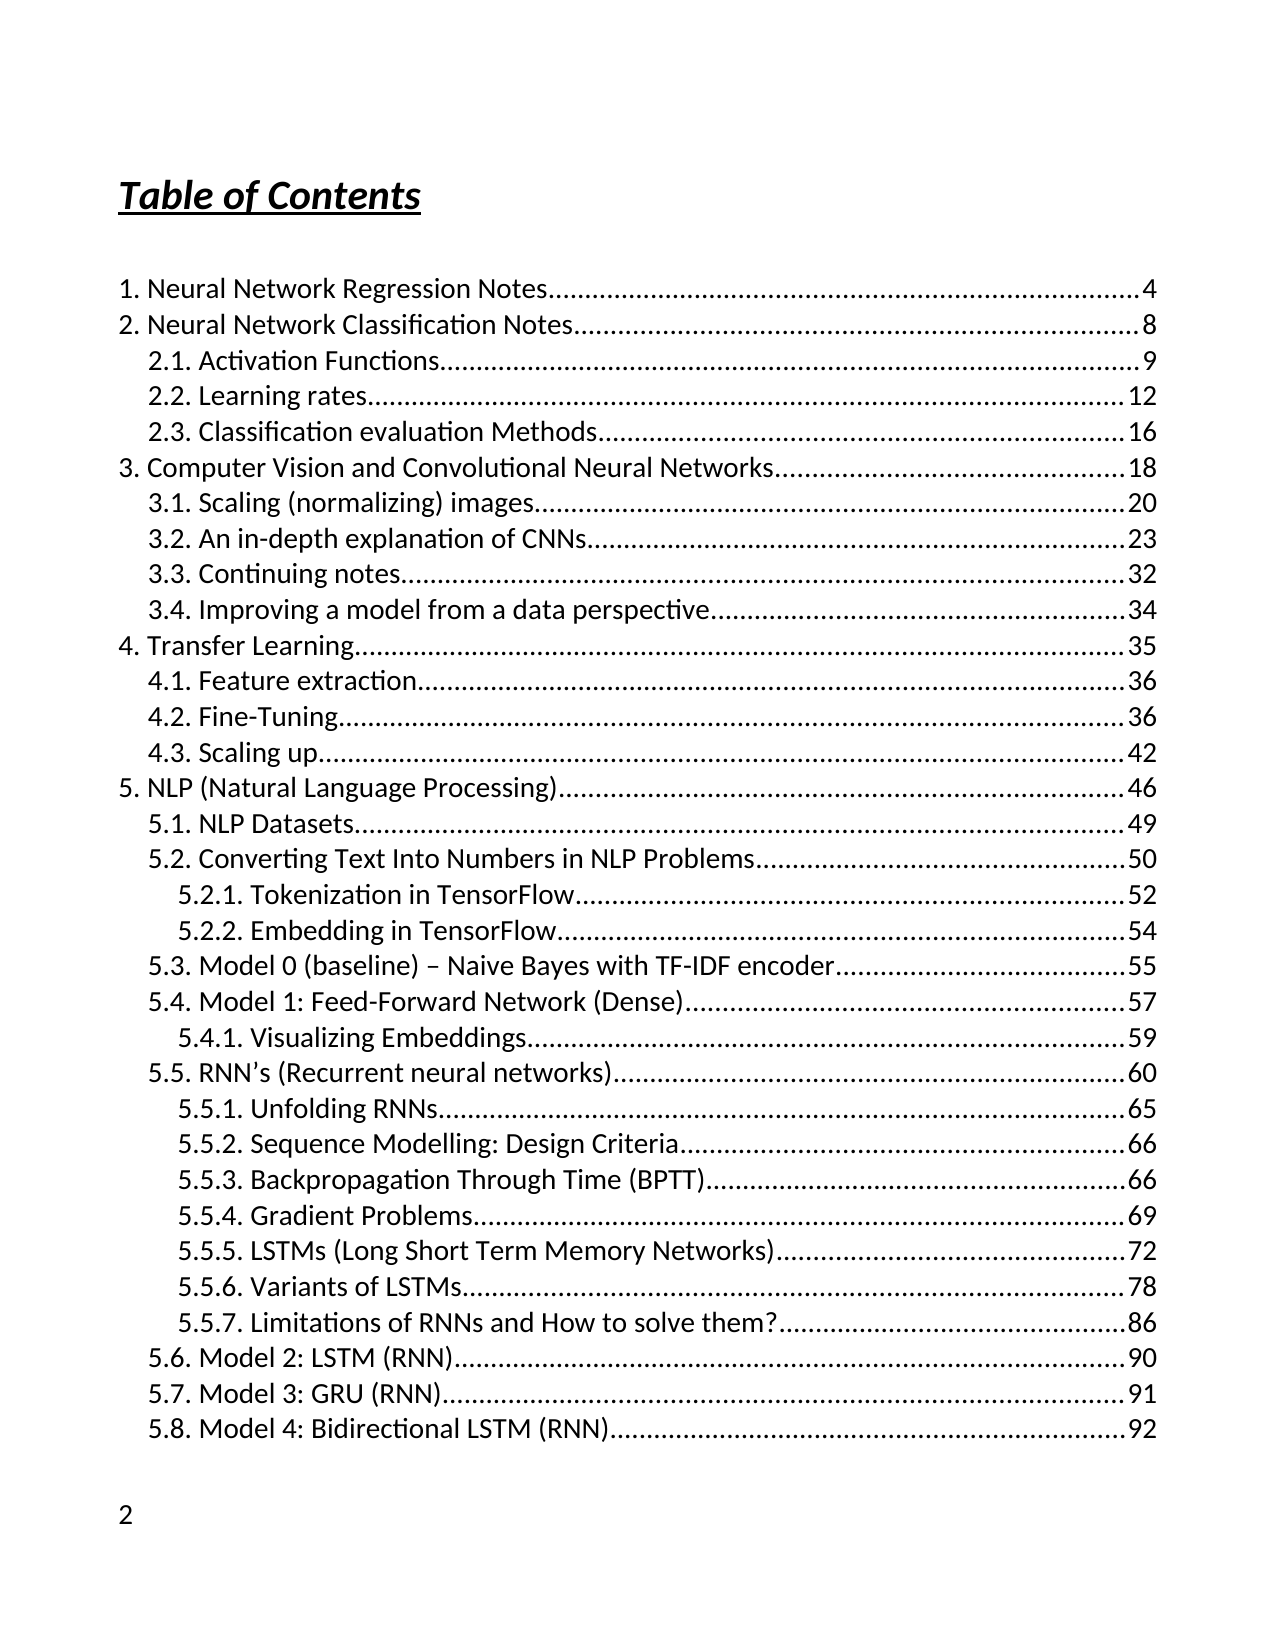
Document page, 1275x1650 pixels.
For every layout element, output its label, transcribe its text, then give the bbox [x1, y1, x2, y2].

text 5.5.2. Sequence Modelling: Design Criteria 66 [177, 1126, 1157, 1161]
text 4.2. Fine-Tuning 36 [148, 698, 1157, 734]
text 5.5. RNN’s (Recurrent neural networks) 60 [148, 1054, 1157, 1090]
text 5.4.1. Visualizing Embeddings 59 [177, 1019, 1157, 1054]
text 5.5.7. Limitations of RNNs and How to solve them? 86 [177, 1304, 1157, 1339]
text 5.6. Model 2: LSTM (RNN) 90 [148, 1339, 1157, 1375]
text 3.4. Improving a model from a data perspective 34 [148, 591, 1157, 627]
text 3.2. An in-depth explanation of CNNs 23 [148, 520, 1157, 556]
text 3.3. Continuing notes 32 [148, 556, 1157, 591]
text 5.5.6. Variants of LSTMs 78 [177, 1268, 1157, 1304]
text 5.2.1. Tokenization in TensorFlow 52 [177, 876, 1157, 912]
text 1. Neural Network Regression Notes 4 [118, 271, 1157, 306]
text 2.1. Activation Functions 9 [148, 342, 1157, 377]
text 5.5.5. LSTMs (Long Short Term Memory Networks) 72 [177, 1232, 1157, 1268]
text 5. NLP (Natural Language Processing) 46 [118, 769, 1157, 805]
text 4.3. Scaling up 42 [148, 734, 1157, 769]
text 5.7. Model 3: GRU (RNN) 91 [148, 1375, 1157, 1411]
text Table of Contents [118, 169, 1157, 220]
text 4. Transfer Learning 35 [118, 627, 1157, 662]
text 2. Neural Network Classification Notes 8 [118, 306, 1157, 342]
text 5.4. Model 1: Feed-Forward Network (Dense) 57 [148, 983, 1157, 1019]
text 3. Computer Vision and Convolutional Neural Networks 18 [118, 449, 1157, 484]
text 2.3. Classification evaluation Methods 16 [148, 413, 1157, 449]
text 5.3. Model 0 (baseline) – Naive Bayes with TF-IDF encoder 55 [148, 947, 1157, 983]
text 5.5.3. Backpropagation Through Time (BPTT) 66 [177, 1161, 1157, 1197]
text 5.5.1. Unfolding RNNs 65 [177, 1090, 1157, 1126]
text 5.2. Converting Text Into Numbers in NLP Problems 50 [148, 841, 1157, 876]
text 2.2. Learning rates 12 [148, 377, 1157, 413]
text 5.1. NLP Datasets 49 [148, 805, 1157, 841]
text 5.5.4. Gradient Problems 69 [177, 1197, 1157, 1232]
text 5.2.2. Embedding in TensorFlow 54 [177, 912, 1157, 947]
text 4.1. Feature extraction 36 [148, 662, 1157, 698]
text 3.1. Scaling (normalizing) images 20 [148, 484, 1157, 520]
text 5.8. Model 4: Bidirectional LSTM (RNN) 92 [148, 1411, 1157, 1446]
